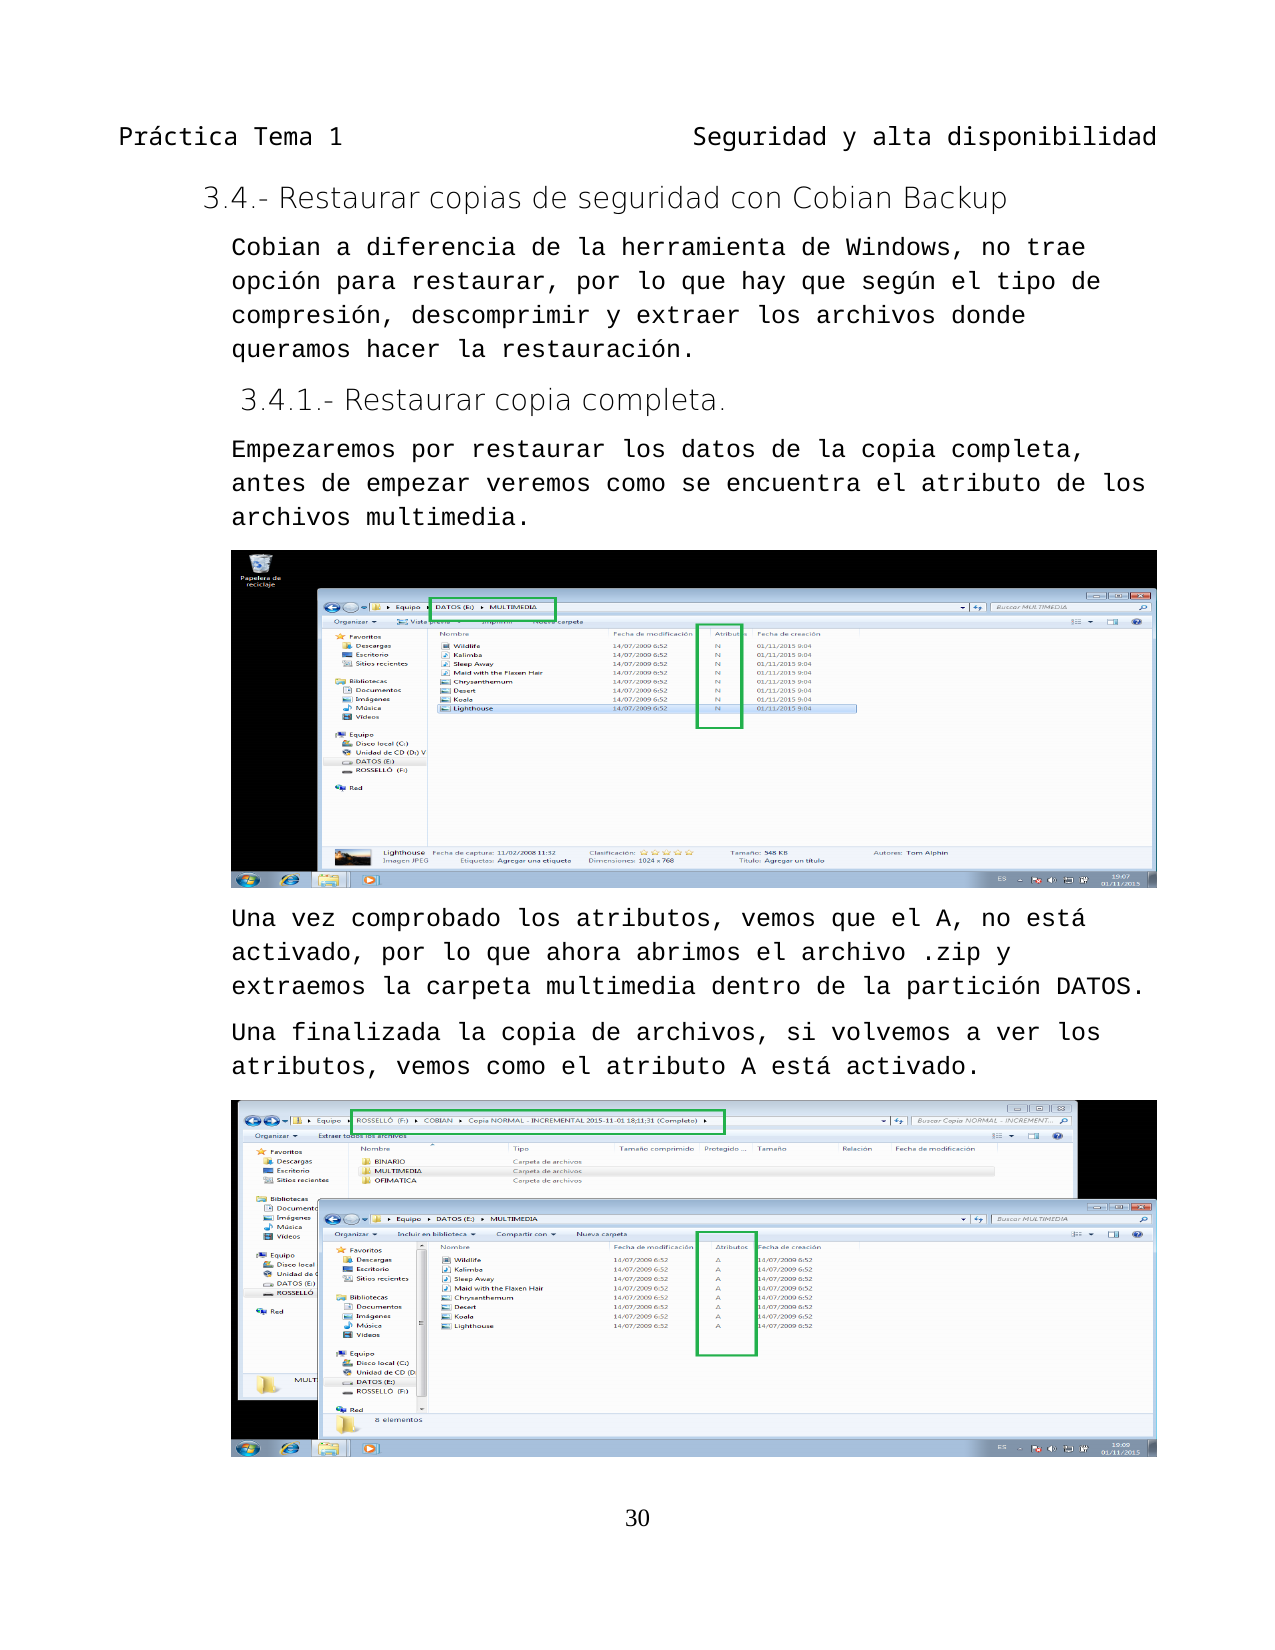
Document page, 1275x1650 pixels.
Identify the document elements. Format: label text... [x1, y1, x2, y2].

picture [231, 1100, 1157, 1457]
picture [231, 550, 1157, 888]
text Una vez comprobado los atributos, vemos que el A, no está activado, por lo que ahora abrimos el archivo .zip y extraemos la carpeta multimedia dentro de la partición DATOS. [231, 905, 1157, 1002]
list Restaurar copias de seguridad con Cobian Backup [193, 182, 1157, 216]
text Una finalizada la copia de archivos, si volvemos a ver los atributos, vemos como el atributo A está activado. [231, 1020, 1157, 1082]
text Cobian a diferencia de la herramienta de Windows, no trae opción para restaurar, por lo que hay que según el tipo de compresión, descomprimir y extraer los archivos donde queramos hacer la restauración. [231, 235, 1157, 365]
list Restaurar copia completa. [231, 383, 1157, 417]
text Empezaremos por restaurar los datos de la copia completa, antes de empezar veremos como se encuentra el atributo de los archivos multimedia. [231, 436, 1157, 533]
